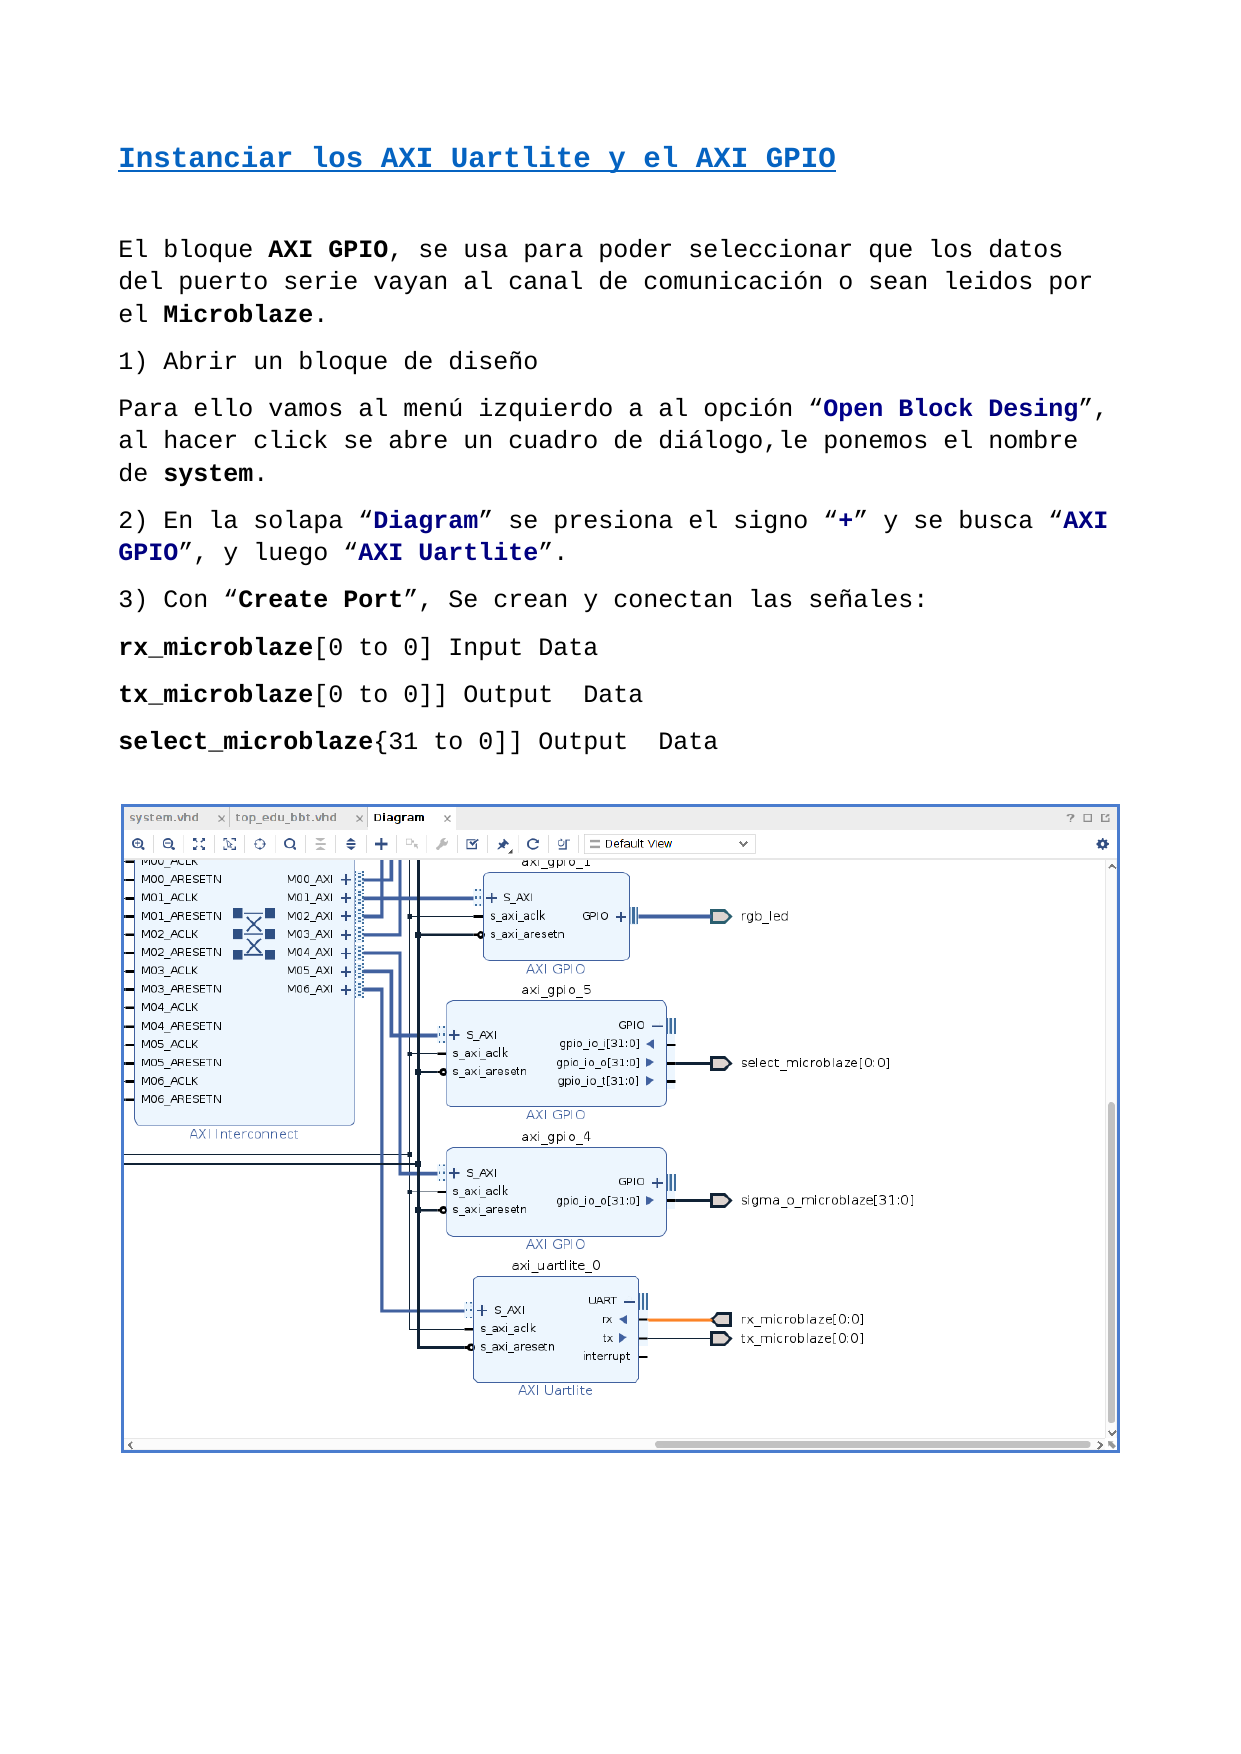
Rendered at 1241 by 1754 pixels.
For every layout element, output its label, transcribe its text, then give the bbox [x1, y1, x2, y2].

text El bloque AXI GPIO, se usa para poder seleccionar que los datos del puerto serie vayan al canal de comunicación o sean leidos por el Microblaze. [118, 236, 1122, 329]
text Para ello vamos al menú izquierdo a al opción “Open Block Desing”, al hacer click se abre un cuadro de diálogo,le ponemos el nombre de system. [118, 395, 1122, 489]
text 2) En la solapa “Diagram” se presiona el signo “+” y se busca “AXI GPIO”, y luego “AXI Uartlite”. [118, 507, 1122, 568]
text 1) Abrir un bloque de diseño [118, 348, 1122, 377]
text tx_microblaze[0 to 0]] Output Data [118, 681, 1122, 709]
text 3) Con “Create Port”, Se crean y conectan las señales: [118, 587, 1122, 615]
text rx_microblaze[0 to 0] Input Data [118, 634, 1122, 662]
subtitle Instanciar los AXI Uartlite y el AXI GPIO [118, 143, 1122, 176]
picture [118, 801, 1123, 1456]
text select_microblaze{31 to 0]] Output Data [118, 728, 1122, 757]
